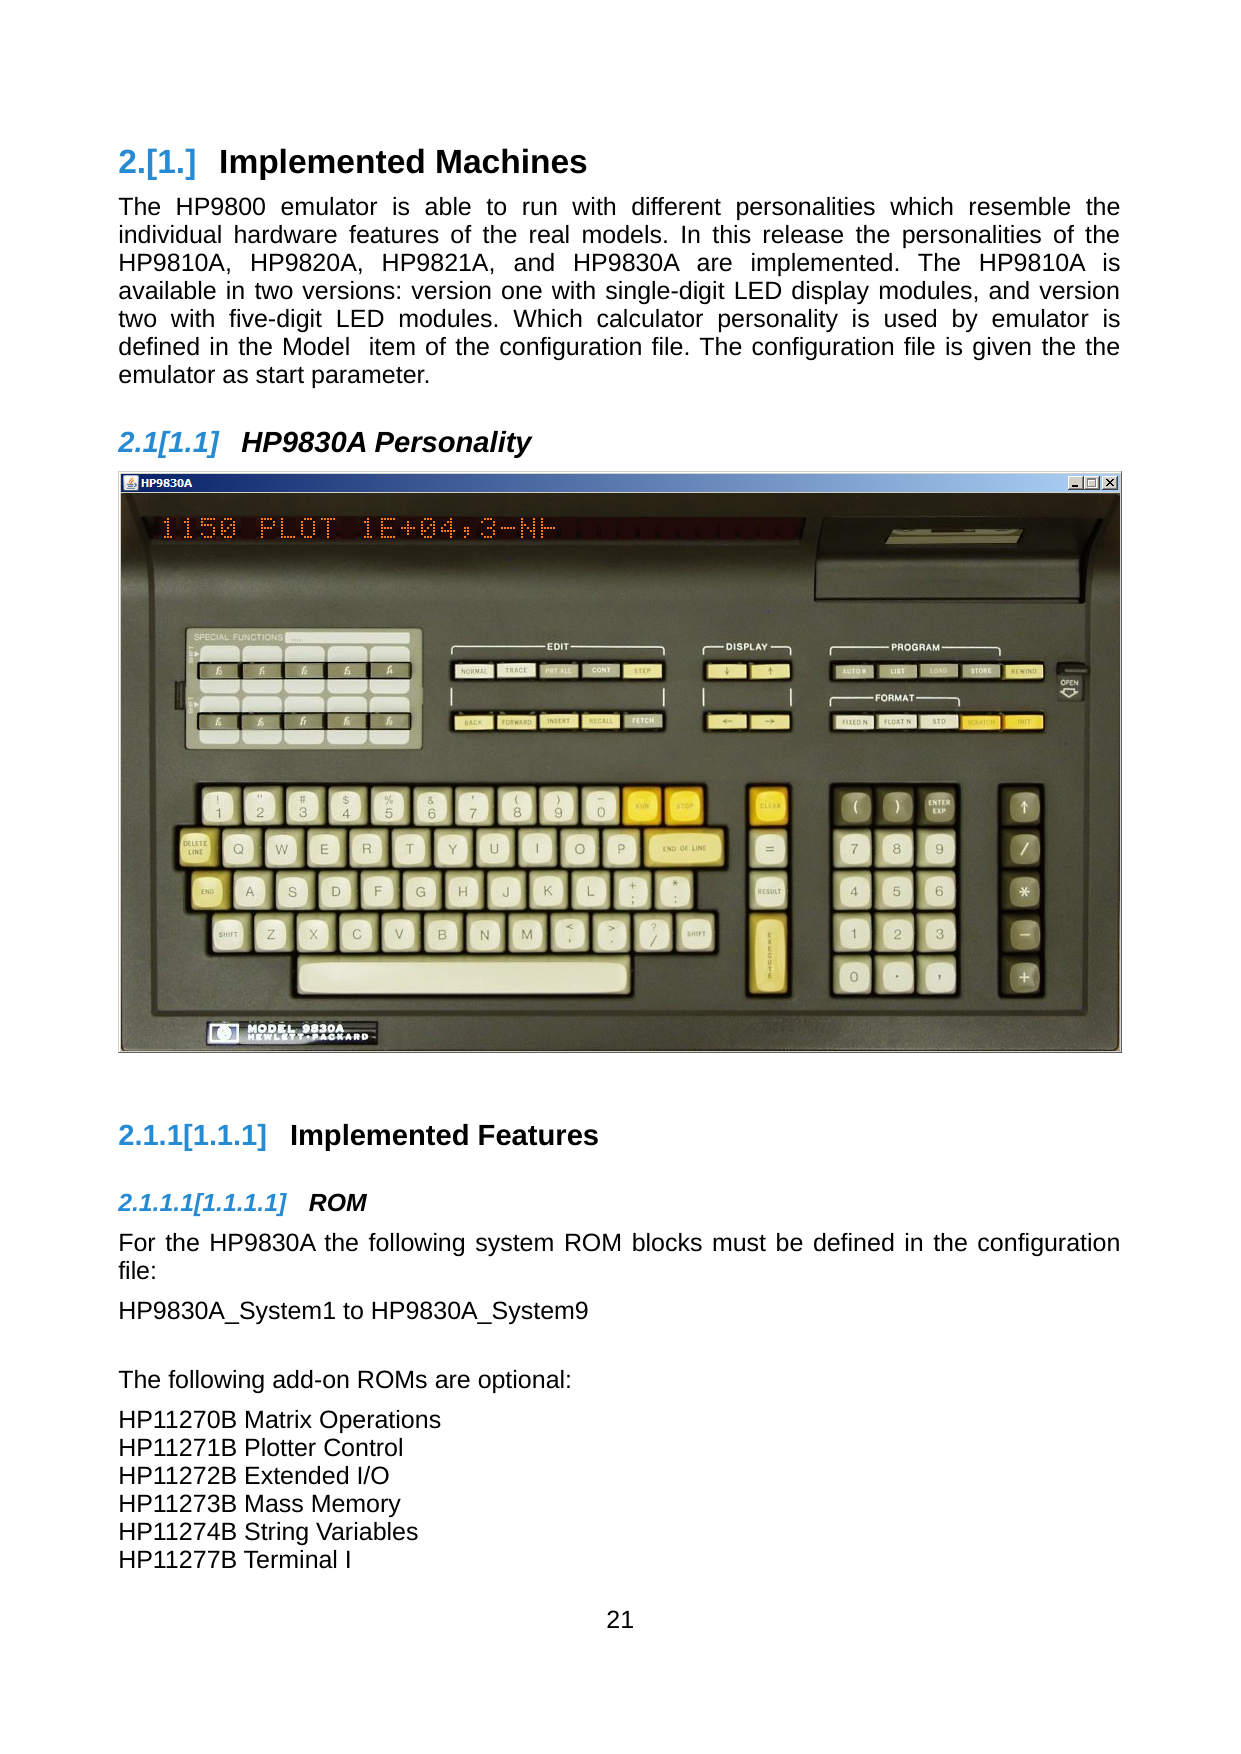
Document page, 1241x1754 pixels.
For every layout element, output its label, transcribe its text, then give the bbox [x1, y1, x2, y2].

subtitle HP9830A Personality [118, 426, 1122, 459]
text HP11273B Mass Memory [118, 1489, 1122, 1517]
text HP11270B Matrix Operations [118, 1406, 1122, 1434]
subtitle Implemented Machines [118, 143, 1122, 181]
subtitle Implemented Features [118, 1118, 1122, 1151]
text The HP9800 emulator is able to run with different personalities which resemble the individual hardware features of the real models. In this release the personalities of the HP9810A, HP9820A, HP9821A, and HP9830A are implemented. The HP9810A is available in two versions: version one with single-digit LED display modules, and version two with five-digit LED modules. Which calculator personality is used by emulator is defined in the Model item of the configuration file. The configuration file is given the the emulator as start parameter. [118, 193, 1122, 388]
text The following add-on ROMs are optional: [118, 1365, 1122, 1393]
text HP11277B Terminal I [118, 1545, 1122, 1573]
text For the HP9830A the following system ROM blocks must be defined in the configuration file: [118, 1229, 1122, 1284]
subtitle ROM [118, 1188, 1122, 1216]
text HP11272B Extended I/O [118, 1462, 1122, 1489]
text HP9830A_System1 to HP9830A_System9 [118, 1297, 1122, 1325]
text HP11274B String Variables [118, 1517, 1122, 1545]
text HP11271B Plotter Control [118, 1434, 1122, 1462]
picture [118, 471, 1122, 1053]
